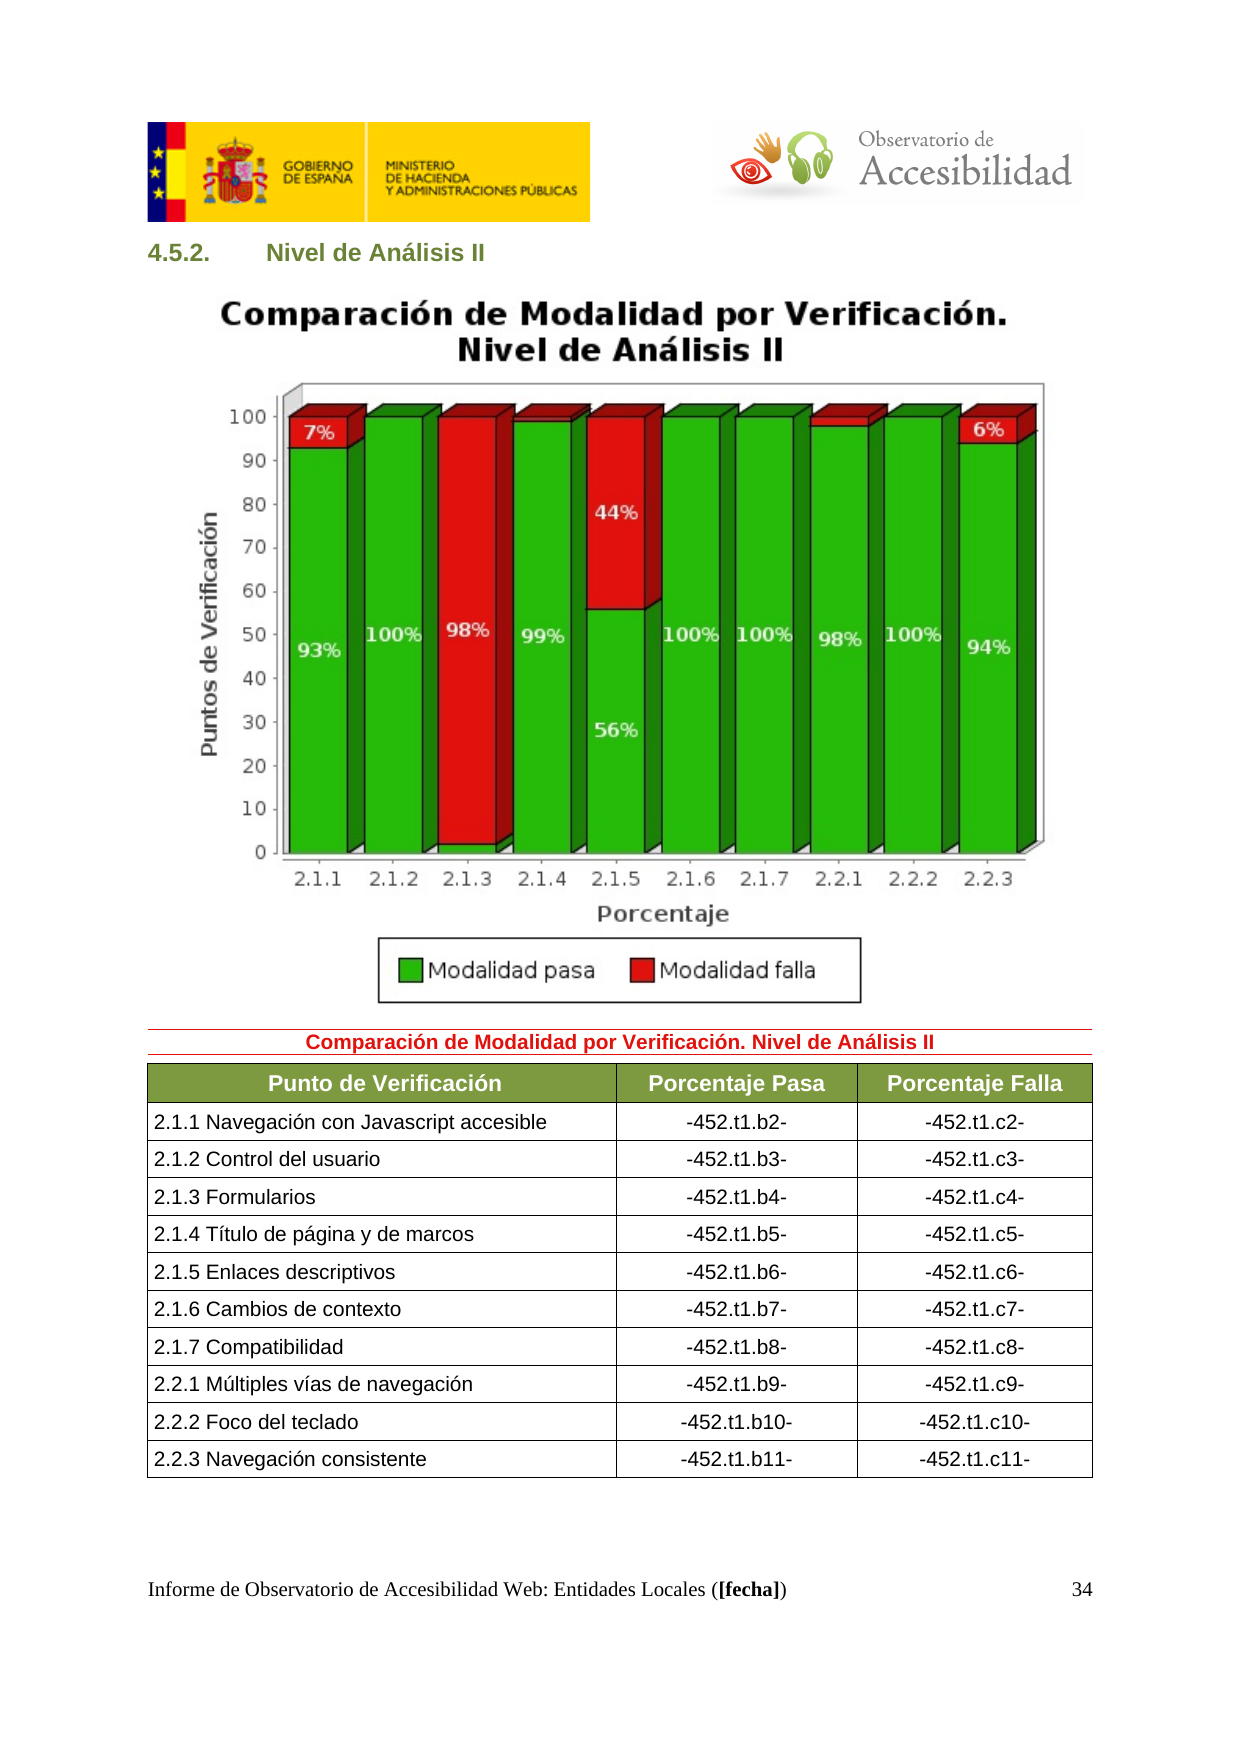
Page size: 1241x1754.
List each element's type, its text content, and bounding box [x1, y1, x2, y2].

picture [147, 122, 591, 222]
table_cell 2.1.6 Cambios de contexto [148, 1291, 616, 1327]
table_cell -452.t1.c4- [858, 1178, 1092, 1215]
table_cell -452.t1.c3- [858, 1141, 1092, 1177]
table_cell 2.1.2 Control del usuario [148, 1141, 616, 1177]
table_cell -452.t1.b5- [617, 1216, 857, 1252]
table_cell -452.t1.b11- [617, 1441, 857, 1477]
table_cell 2.2.3 Navegación consistente [148, 1441, 616, 1477]
picture [710, 122, 1086, 205]
table_cell -452.t1.c8- [858, 1328, 1092, 1365]
text Comparación de Modalidad por Verificación. Nivel de Análisis II [148, 1030, 1092, 1054]
table_cell -452.t1.c9- [858, 1366, 1092, 1402]
table_cell 2.1.4 Título de página y de marcos [148, 1216, 616, 1252]
table_cell -452.t1.b8- [617, 1328, 857, 1365]
table_cell -452.t1.c11- [858, 1441, 1092, 1477]
list Nivel de Análisis II [148, 238, 1092, 267]
table_cell -452.t1.c5- [858, 1216, 1092, 1252]
table_header Porcentaje Pasa [617, 1064, 857, 1102]
table_header Porcentaje Falla [858, 1064, 1092, 1102]
table_cell -452.t1.b7- [617, 1291, 857, 1327]
table_cell -452.t1.b10- [617, 1403, 857, 1440]
table_cell 2.2.2 Foco del teclado [148, 1403, 616, 1440]
table_cell 2.2.1 Múltiples vías de navegación [148, 1366, 616, 1402]
table_cell -452.t1.c2- [858, 1103, 1092, 1140]
table_cell -452.t1.b9- [617, 1366, 857, 1402]
table_cell 2.1.1 Navegación con Javascript accesible [148, 1103, 616, 1140]
table_cell 2.1.5 Enlaces descriptivos [148, 1253, 616, 1290]
table_header Punto de Verificación [148, 1064, 616, 1102]
table_cell -452.t1.b2- [617, 1103, 857, 1140]
table_cell -452.t1.c6- [858, 1253, 1092, 1290]
picture [178, 294, 1062, 1005]
table_cell 2.1.7 Compatibilidad [148, 1328, 616, 1365]
table_cell -452.t1.c7- [858, 1291, 1092, 1327]
table_cell -452.t1.b4- [617, 1178, 857, 1215]
table_cell 2.1.3 Formularios [148, 1178, 616, 1215]
table_cell -452.t1.b6- [617, 1253, 857, 1290]
table_cell -452.t1.b3- [617, 1141, 857, 1177]
table_cell -452.t1.c10- [858, 1403, 1092, 1440]
